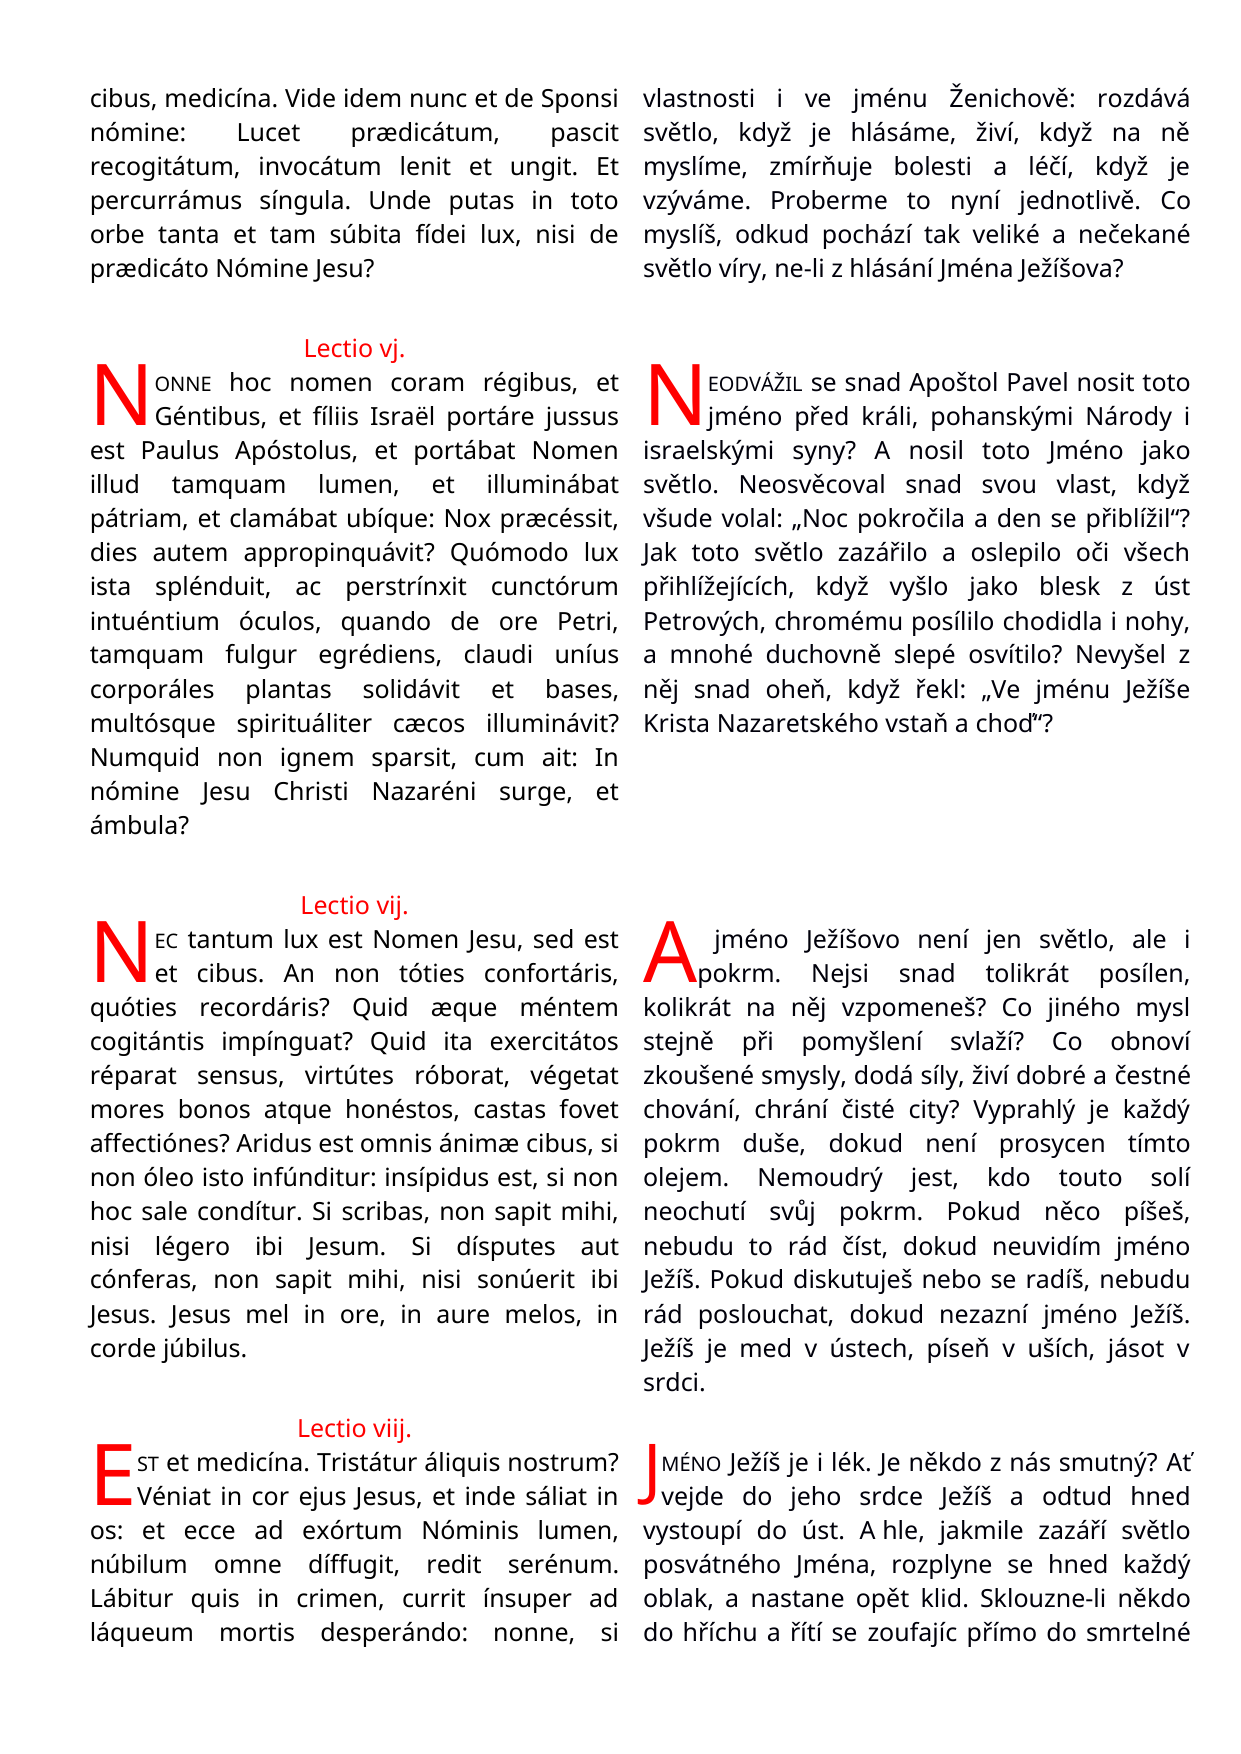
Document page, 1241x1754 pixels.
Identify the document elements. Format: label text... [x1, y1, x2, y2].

table_cell Lectio viij. Est et medicína. Tristátur áliquis nostrum? Véniat in cor ejus Jesus, et inde sáliat in os: et ecce ad exórtum Nóminis lumen, núbilum omne díffugit, redit serénum. Lábitur quis in crimen, currit ínsuper ad láqueum mortis desperándo: nonne, si [78, 1404, 631, 1655]
table_cell Neodvážil se snad Apoštol Pavel nosit toto jméno před králi, pohanskými Národy i israelskými syny? A nosil toto Jméno jako světlo. Neosvěcoval snad svou vlast, když všude volal: „Noc pokročila a den se přiblížil“? Jak toto světlo zazářilo a oslepilo oči všech přihlížejících, když vyšlo jako blesk z úst Petrových, chromému posílilo chodidla i nohy, a mnohé duchovně slepé osvítilo? Nevyšel z něj snad oheň, když řekl: „Ve jménu Ježíše Krista Nazaretského vstaň a choď“? [631, 325, 1203, 882]
table_cell Jméno Ježíš je i lék. Je někdo z nás smutný? Ať vejde do jeho srdce Ježíš a odtud hned vystoupí do úst. A hle, jakmile zazáří světlo posvátného Jména, rozplyne se hned každý oblak, a nastane opět klid. Sklouzne-li někdo do hříchu a řítí se zoufajíc přímo do smrtelné [631, 1404, 1203, 1655]
table_cell Lectio vij. Nec tantum lux est Nomen Jesu, sed est et cibus. An non tóties confortáris, quóties recordáris? Quid æque méntem cogitántis impínguat? Quid ita exercitátos réparat sensus, virtútes róborat, végetat mores bonos atque honéstos, castas fovet affectiónes? Aridus est omnis ánimæ cibus, si non óleo isto infúnditur: insípidus est, si non hoc sale condítur. Si scribas, non sapit mihi, nisi légero ibi Jesum. Si dísputes aut cónferas, non sapit mihi, nisi sonúerit ibi Jesus. Jesus mel in ore, in aure melos, in corde júbilus. [78, 882, 631, 1404]
table_cell Duch Svatý nadarmo nepřirovnává jméno ženichovo k oleji, když učí nevěstu takto volat k ženichovi: „Olej rozlitý je tvé jméno.“ Olej totiž svítí, krmí a pomazává. Živí oheň, vyživuje tělo, zmírňuje bolest: světlo, pokrm, lék. Pohleď na tyto vlastnosti i ve jménu Ženichově: rozdává světlo, když je hlásáme, živí, když na ně myslíme, zmírňuje bolesti a léčí, když je vzýváme. Proberme to nyní jednotlivě. Co myslíš, odkud pochází tak veliké a nečekané světlo víry, ne-li z hlásání Jména Ježíšova? [631, 74, 1203, 325]
table_cell In II. Nocturno Sermo sancti Bernárdi Abbátis. Serm. 15. super Cantica. Lectio v. Non otióse Spíritus Sanctus nomen sponsi óleo cómparat, cum ita dóceat sponsam ad sponsum clamáre: Oleum effúsum nomen tuum. Oleum enim lucet, pascit et ungit. Fovet ignem, nutrit carnem, lenit dolórem: lux, cibus, medicína. Vide idem nunc et de Sponsi nómine: Lucet prædicátum, pascit recogitátum, invocátum lenit et ungit. Et percurrámus síngula. Unde putas in toto orbe tanta et tam súbita fídei lux, nisi de prædicáto Nómine Jesu? [78, 74, 631, 325]
table_cell A jméno Ježíšovo není jen světlo, ale i pokrm. Nejsi snad tolikrát posílen, kolikrát na něj vzpomeneš? Co jiného mysl stejně při pomyšlení svlaží? Co obnoví zkoušené smysly, dodá síly, živí dobré a čestné chování, chrání čisté city? Vyprahlý je každý pokrm duše, dokud není prosycen tímto olejem. Nemoudrý jest, kdo touto solí neochutí svůj pokrm. Pokud něco píšeš, nebudu to rád číst, dokud neuvidím jméno Ježíš. Pokud diskutuješ nebo se radíš, nebudu rád poslouchat, dokud nezazní jméno Ježíš. Ježíš je med v ústech, píseň v uších, jásot v srdci. [631, 882, 1203, 1404]
table_cell Lectio vj. Nonne hoc nomen coram régibus, et Géntibus, et fíliis Israël portáre jussus est Paulus Apóstolus, et portábat Nomen illud tamquam lumen, et illuminábat pátriam, et clamábat ubíque: Nox præcéssit, dies autem appropinquávit? Quómodo lux ista splénduit, ac perstrínxit cunctórum intuéntium óculos, quando de ore Petri, tamquam fulgur egrédiens, claudi uníus corporáles plantas solidávit et bases, multósque spirituáliter cæcos illuminávit? Numquid non ignem sparsit, cum ait: In nómine Jesu Christi Nazaréni surge, et ámbula? [78, 325, 631, 882]
